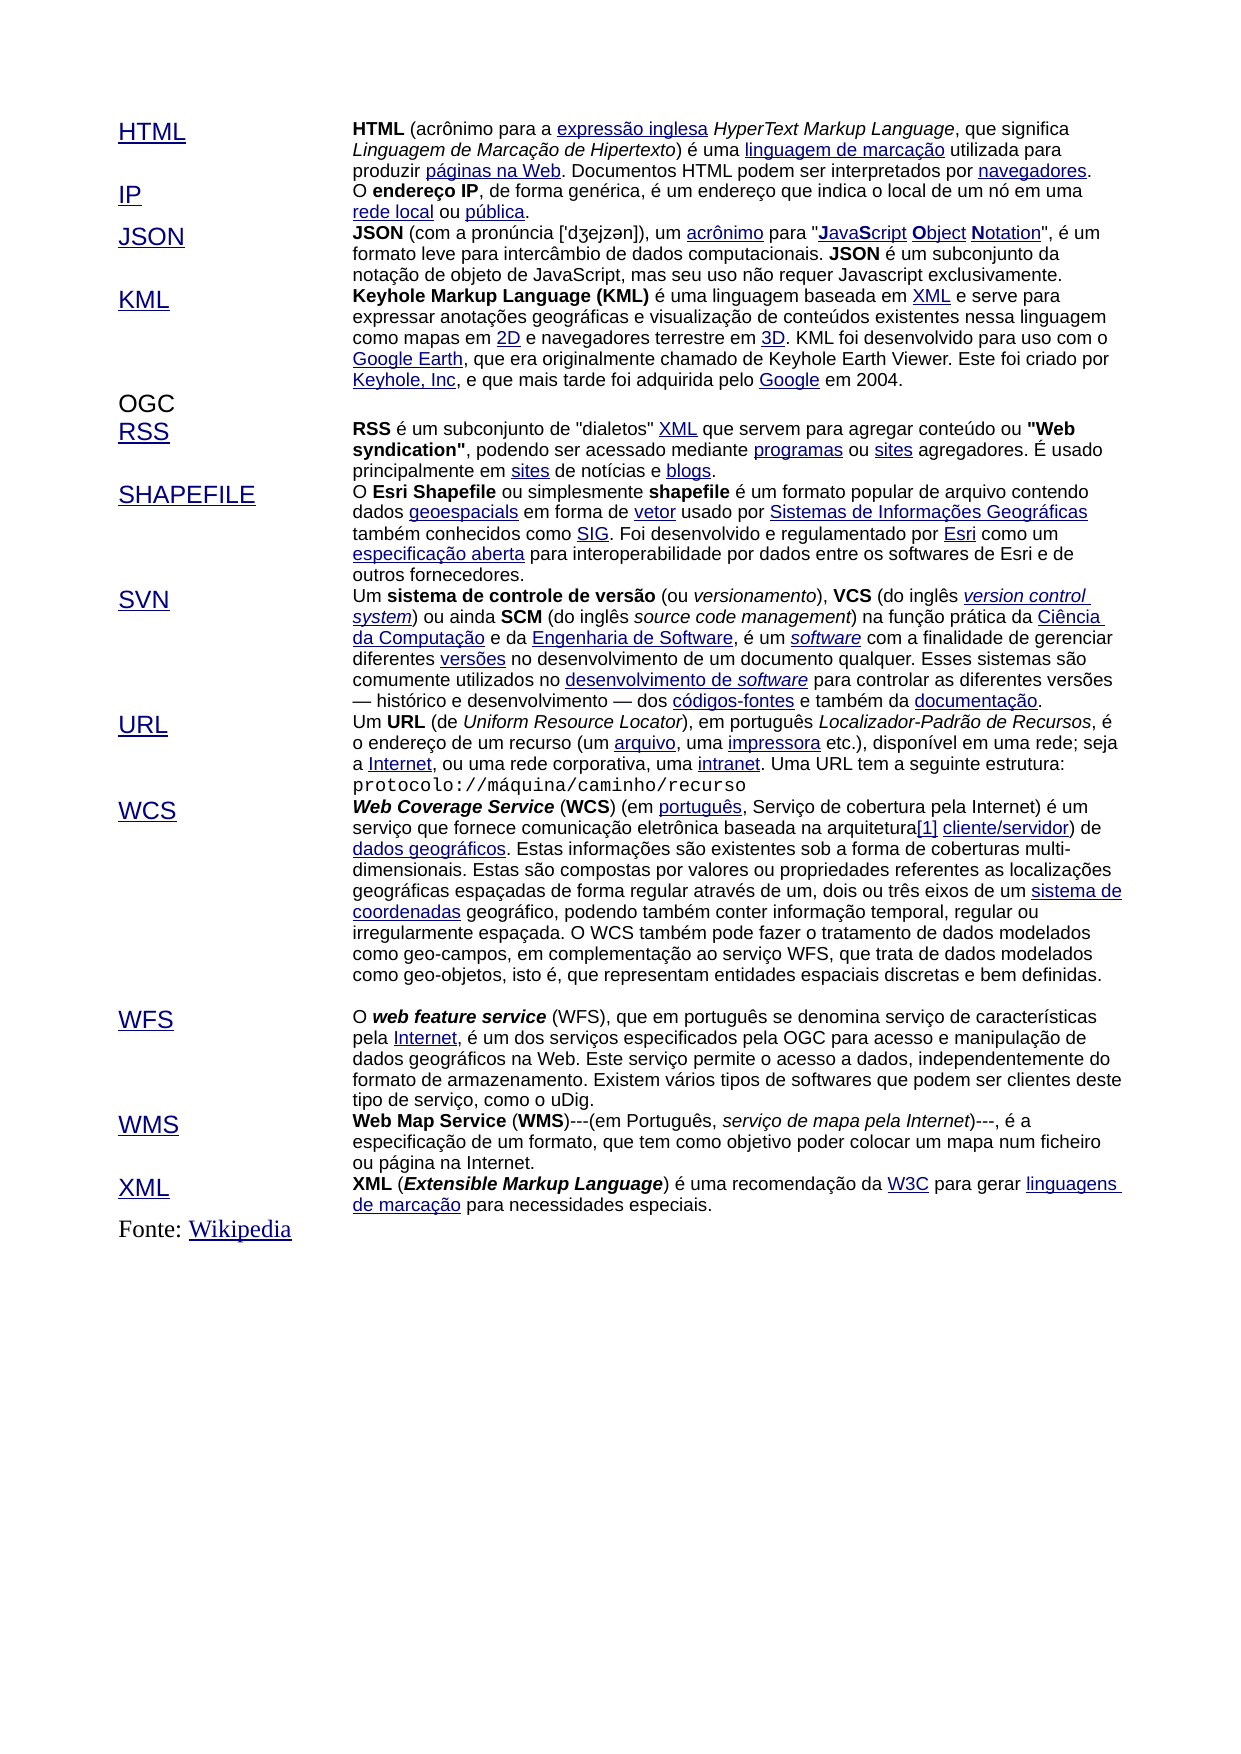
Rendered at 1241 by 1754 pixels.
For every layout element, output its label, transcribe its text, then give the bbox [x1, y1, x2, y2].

table_cell IP [118, 181, 352, 223]
table_cell JSON [118, 223, 352, 286]
table_cell XML (Extensible Markup Language) é uma recomendação da W3C para gerar linguagens de marcação para necessidades especiais. [353, 1174, 1123, 1216]
table_cell HTML (acrônimo para a expressão inglesa HyperText Markup Language, que significa Linguagem de Marcação de Hipertexto) é uma linguagem de marcação utilizada para produzir páginas na Web. Documentos HTML podem ser interpretados por navegadores. [353, 118, 1123, 181]
table_cell XML [118, 1174, 352, 1216]
table_cell RSS [118, 418, 352, 481]
table_cell KML [118, 286, 352, 390]
table_cell O Esri Shapefile ou simplesmente shapefile é um formato popular de arquivo contendo dados geoespacials em forma de vetor usado por Sistemas de Informações Geográficas também conhecidos como SIG. Foi desenvolvido e regulamentado por Esri como um especificação aberta para interoperabilidade por dados entre os softwares de Esri e de outros fornecedores. [353, 481, 1123, 586]
table_cell RSS é um subconjunto de "dialetos" XML que servem para agregar conteúdo ou "Web syndication", podendo ser acessado mediante programas ou sites agregadores. É usado principalmente em sites de notícias e blogs. [353, 418, 1123, 481]
table_cell WMS [118, 1111, 352, 1174]
table_cell O web feature service (WFS), que em português se denomina serviço de características pela Internet, é um dos serviços especificados pela OGC para acesso e manipulação de dados geográficos na Web. Este serviço permite o acesso a dados, independentemente do formato de armazenamento. Existem vários tipos de softwares que podem ser clientes deste tipo de serviço, como o uDig. [353, 1006, 1123, 1111]
table_cell WFS [118, 1006, 352, 1111]
table_cell [353, 390, 1123, 418]
table_cell WCS [118, 797, 352, 1006]
table_cell Web Coverage Service (WCS) (em português, Serviço de cobertura pela Internet) é um serviço que fornece comunicação eletrônica baseada na arquitetura[1] cliente/servidor) de dados geográficos. Estas informações são existentes sob a forma de coberturas multi-dimensionais. Estas são compostas por valores ou propriedades referentes as localizações geográficas espaçadas de forma regular através de um, dois ou três eixos de um sistema de coordenadas geográfico, podendo também conter informação temporal, regular ou irregularmente espaçada. O WCS também pode fazer o tratamento de dados modelados como geo-campos, em complementação ao serviço WFS, que trata de dados modelados como geo-objetos, isto é, que representam entidades espaciais discretas e bem definidas. [353, 797, 1123, 1006]
text Fonte: Wikipedia [118, 1216, 1122, 1243]
table_cell Web Map Service (WMS)---(em Português, serviço de mapa pela Internet)---, é a especificação de um formato, que tem como objetivo poder colocar um mapa num ficheiro ou página na Internet. [353, 1111, 1123, 1174]
table_cell O endereço IP, de forma genérica, é um endereço que indica o local de um nó em uma rede local ou pública. [353, 181, 1123, 223]
table_cell Um URL (de Uniform Resource Locator), em português Localizador-Padrão de Recursos, é o endereço de um recurso (um arquivo, uma impressora etc.), disponível em uma rede; seja a Internet, ou uma rede corporativa, uma intranet. Uma URL tem a seguinte estrutura: protocolo://máquina/caminho/recurso [353, 711, 1123, 797]
table_cell Um sistema de controle de versão (ou versionamento), VCS (do inglês version control system) ou ainda SCM (do inglês source code management) na função prática da Ciência da Computação e da Engenharia de Software, é um software com a finalidade de gerenciar diferentes versões no desenvolvimento de um documento qualquer. Esses sistemas são comumente utilizados no desenvolvimento de software para controlar as diferentes versões — histórico e desenvolvimento — dos códigos-fontes e também da documentação. [353, 586, 1123, 711]
table_cell OGC [118, 390, 352, 418]
table_cell URL [118, 711, 352, 797]
table_cell HTML [118, 118, 352, 181]
table_cell Keyhole Markup Language (KML) é uma linguagem baseada em XML e serve para expressar anotações geográficas e visualização de conteúdos existentes nessa linguagem como mapas em 2D e navegadores terrestre em 3D. KML foi desenvolvido para uso com o Google Earth, que era originalmente chamado de Keyhole Earth Viewer. Este foi criado por Keyhole, Inc, e que mais tarde foi adquirida pelo Google em 2004. [353, 286, 1123, 390]
table_cell SHAPEFILE [118, 481, 352, 586]
table_cell SVN [118, 586, 352, 711]
table_cell JSON (com a pronúncia ['dʒejzən]), um acrônimo para "JavaScript Object Notation", é um formato leve para intercâmbio de dados computacionais. JSON é um subconjunto da notação de objeto de JavaScript, mas seu uso não requer Javascript exclusivamente. [353, 223, 1123, 286]
